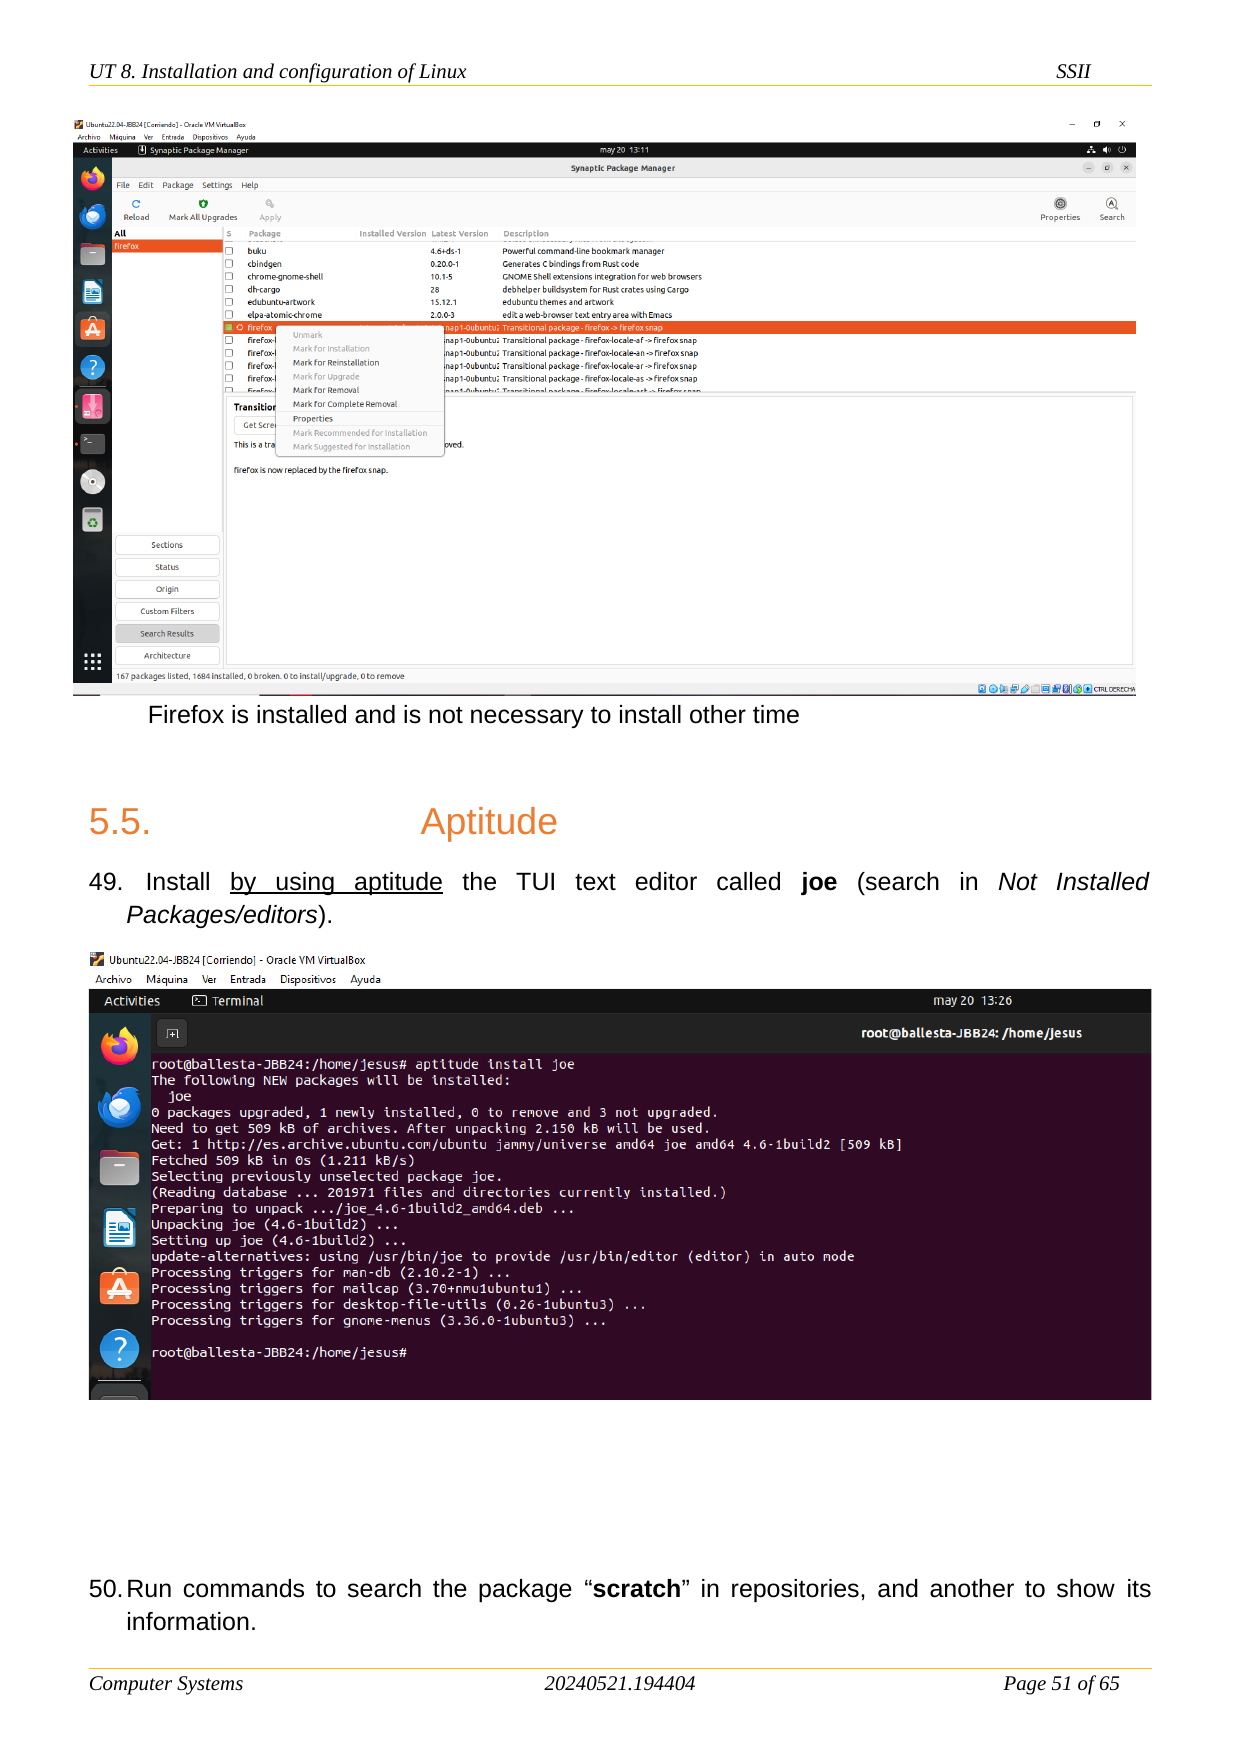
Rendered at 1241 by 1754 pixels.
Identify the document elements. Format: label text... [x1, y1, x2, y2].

picture [88, 950, 1152, 1400]
picture [73, 118, 1136, 696]
subtitle Aptitude [89, 799, 1152, 842]
list Run commands to search the package “scratch” in repositories, and another to show its information. [89, 1574, 1152, 1636]
list Install by using aptitude the TUI text editor called joe (search in Not Installed Packages/editors). [89, 867, 1152, 929]
text Firefox is installed and is not necessary to install other time [89, 118, 1152, 728]
